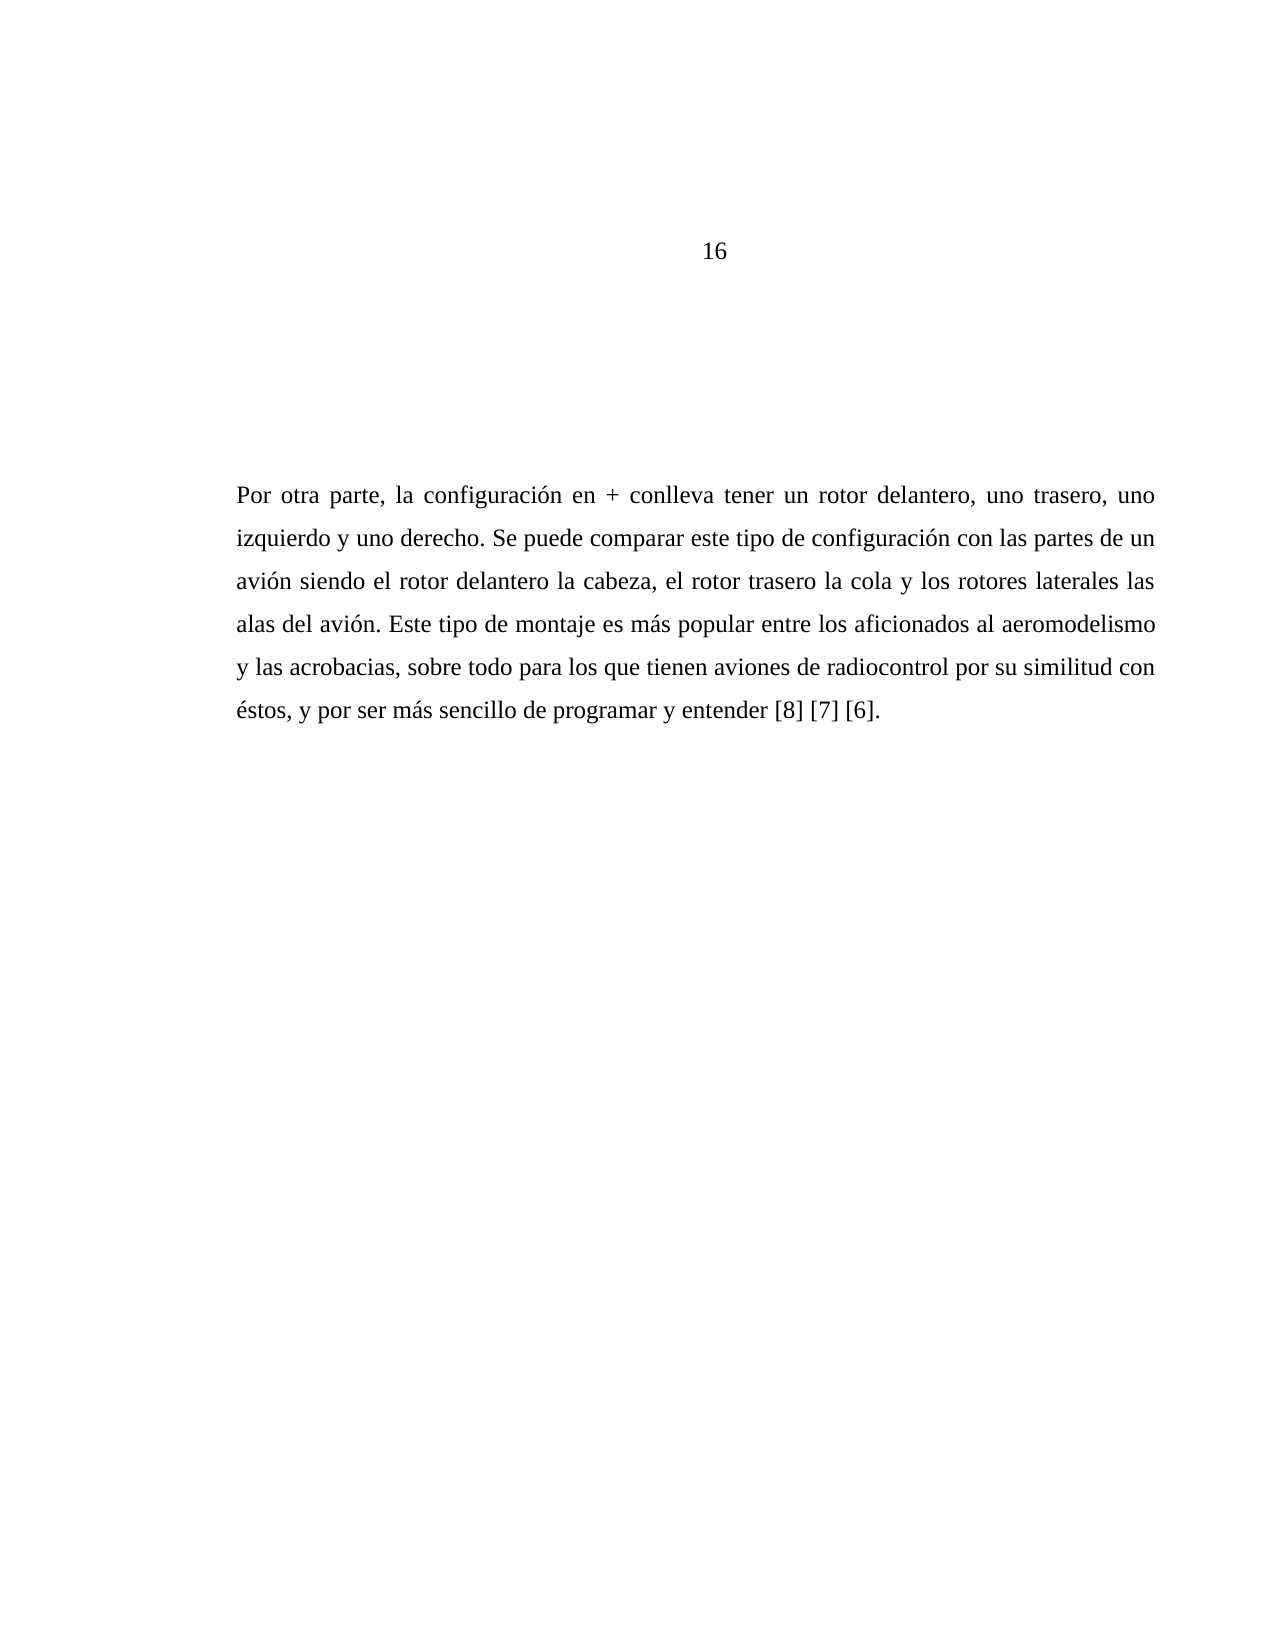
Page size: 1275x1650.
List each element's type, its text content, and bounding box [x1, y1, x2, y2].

text Por otra parte, la configuración en + conlleva tener un rotor delantero, uno trasero, uno izquierdo y uno derecho. Se puede comparar este tipo de configuración con las partes de un avión siendo el rotor delantero la cabeza, el rotor trasero la cola y los rotores laterales las alas del avión. Este tipo de montaje es más popular entre los aficionados al aeromodelismo y las acrobacias, sobre todo para los que tienen aviones de radiocontrol por su similitud con éstos, y por ser más sencillo de programar y entender [8] [7] [6]. [236, 480, 1157, 724]
